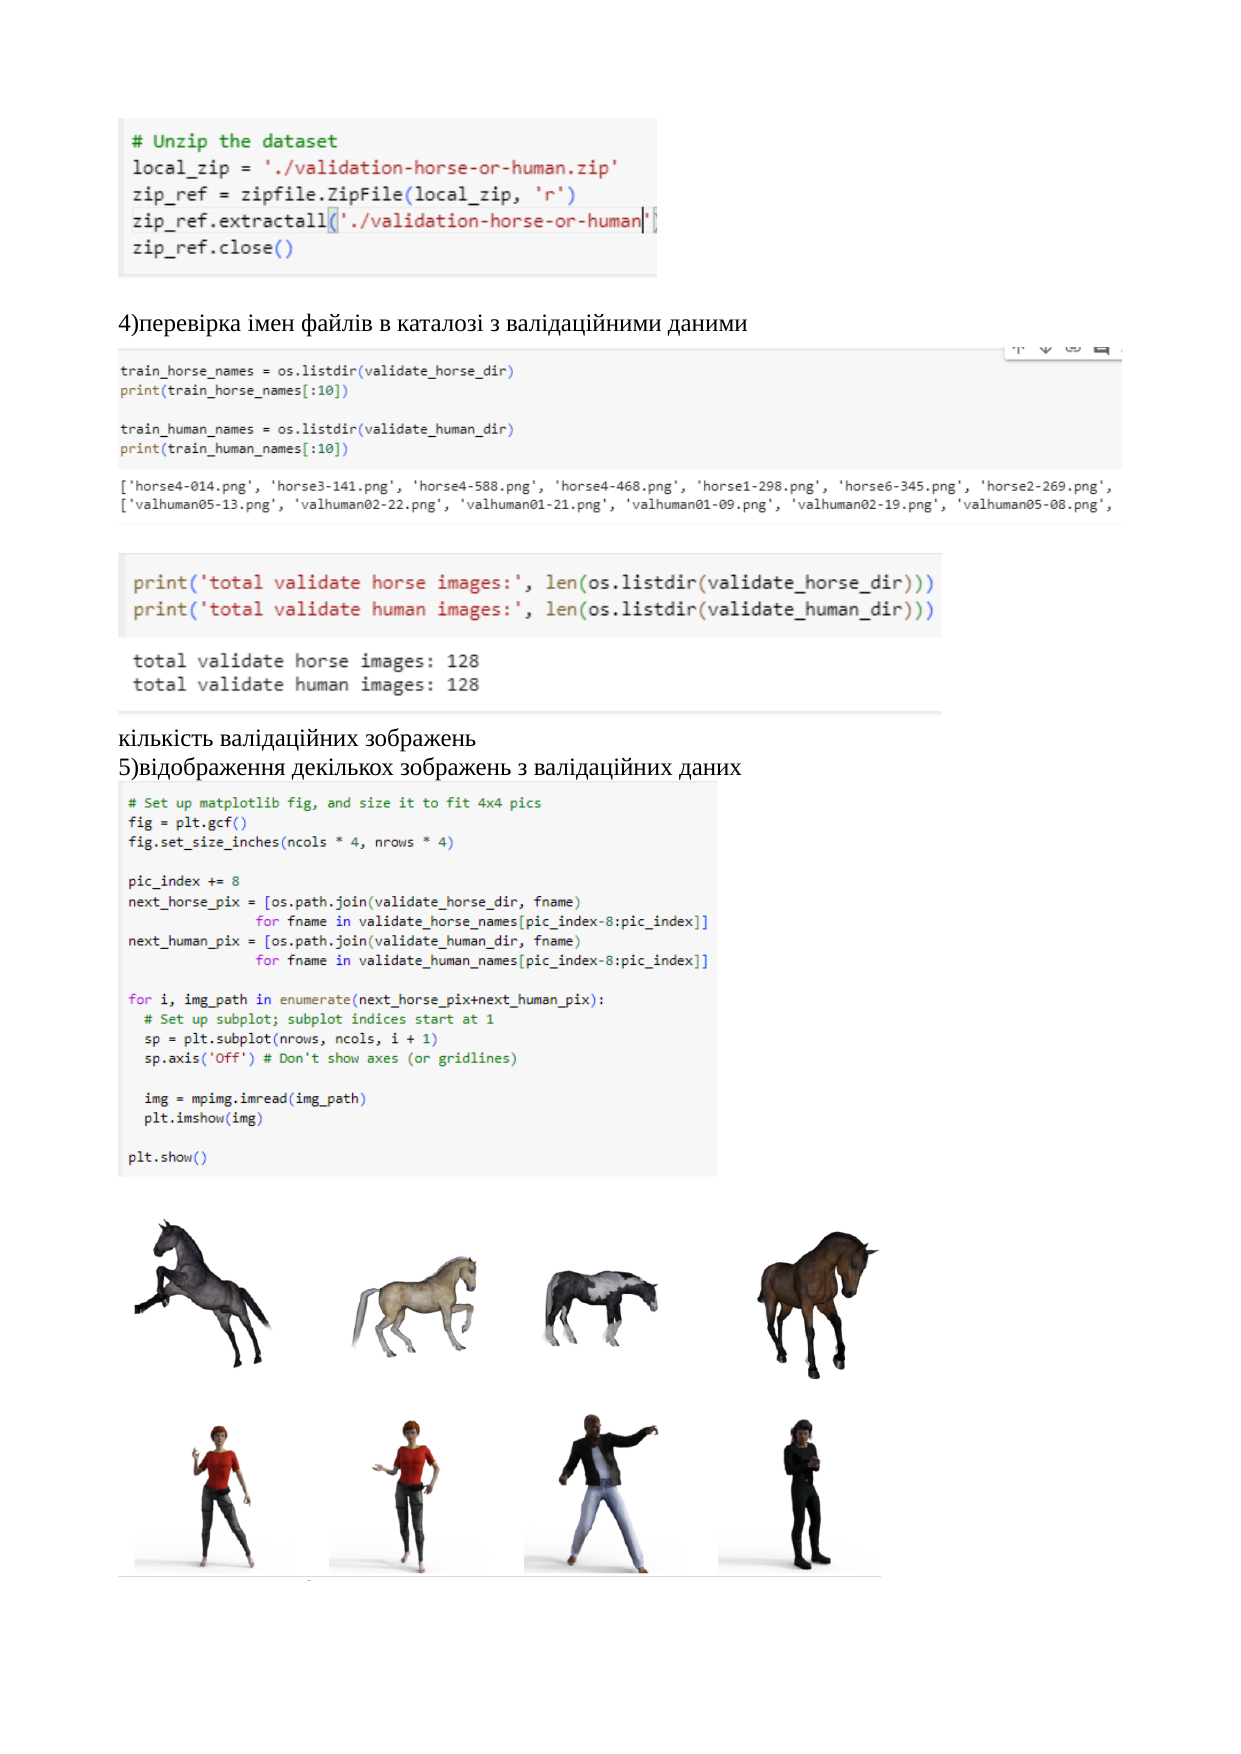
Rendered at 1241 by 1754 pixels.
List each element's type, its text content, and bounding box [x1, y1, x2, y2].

picture [118, 781, 718, 1179]
picture [118, 118, 658, 279]
text 4)перевірка імен файлів в каталозі з валідаційними даними [118, 308, 1122, 337]
text кількість валідаційних зображень [118, 553, 1122, 752]
picture [118, 1207, 882, 1581]
picture [118, 347, 1123, 525]
text 5)відображення декількох зображень з валідаційних даних [118, 752, 1122, 781]
picture [118, 553, 942, 724]
